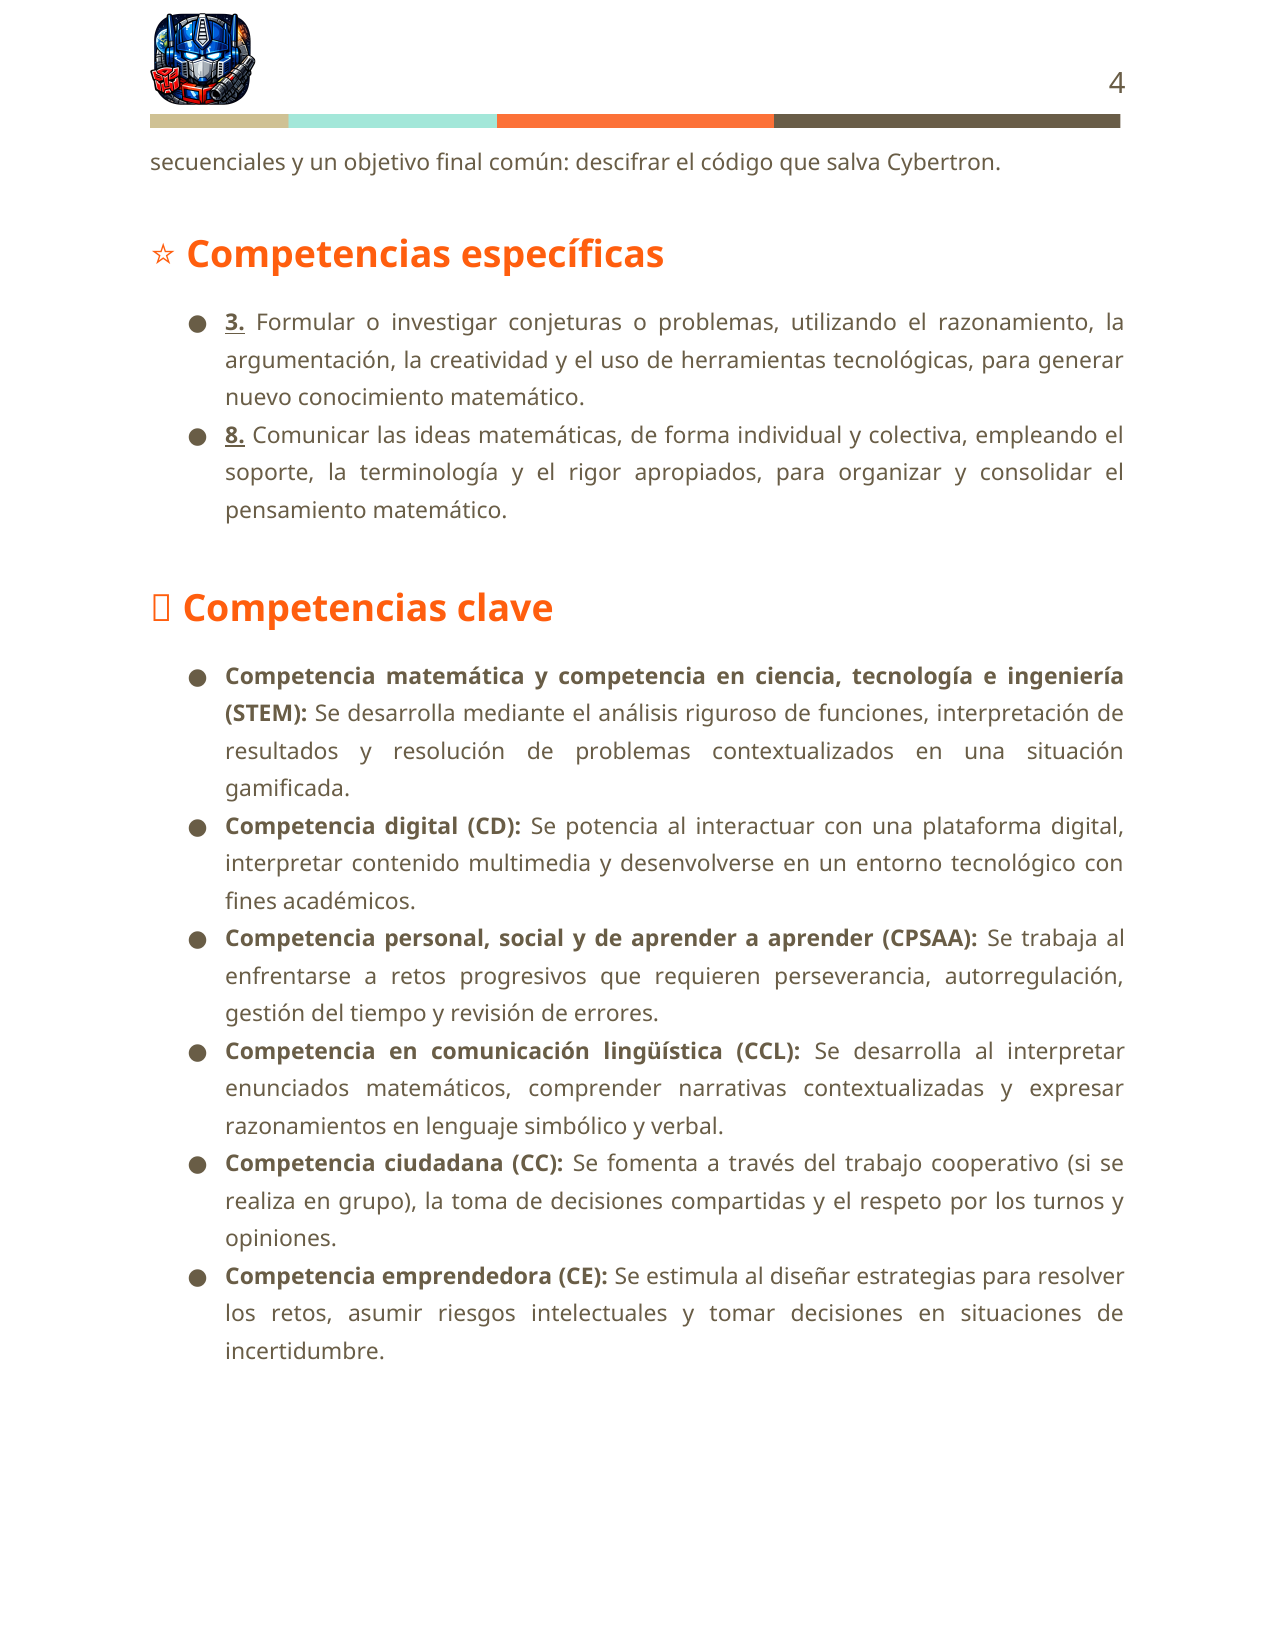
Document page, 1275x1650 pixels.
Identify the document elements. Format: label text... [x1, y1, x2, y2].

subtitle ⭐ Competencias específicas [150, 227, 1125, 278]
list Competencia emprendedora (CE): Se estimula al diseñar estrategias para resolver los retos, asumir riesgos intelectuales y tomar decisiones en situaciones de incertidumbre. [187, 1260, 1125, 1366]
list Competencia digital (CD): Se potencia al interactuar con una plataforma digital, interpretar contenido multimedia y desenvolverse en un entorno tecnológico con fines académicos. [187, 810, 1125, 916]
subtitle 🔑 Competencias clave [150, 581, 1125, 632]
picture [150, 13, 256, 105]
list Competencia ciudadana (CC): Se fomenta a través del trabajo cooperativo (si se realiza en grupo), la toma de decisiones compartidas y el respeto por los turnos y opiniones. [187, 1147, 1125, 1254]
list 8. Comunicar las ideas matemáticas, de forma individual y colectiva, empleando el soporte, la terminología y el rigor apropiados, para organizar y consolidar el pensamiento matemático. [187, 418, 1125, 525]
list Competencia en comunicación lingüística (CCL): Se desarrolla al interpretar enunciados matemáticos, comprender narrativas contextualizadas y expresar razonamientos en lenguaje simbólico y verbal. [187, 1035, 1125, 1141]
text secuenciales y un objetivo final común: descifrar el código que salva Cybertron. [150, 146, 1125, 177]
picture [150, 114, 1121, 128]
list 3. Formular o investigar conjeturas o problemas, utilizando el razonamiento, la argumentación, la creatividad y el uso de herramientas tecnológicas, para generar nuevo conocimiento matemático. [187, 306, 1125, 412]
list Competencia matemática y competencia en ciencia, tecnología e ingeniería (STEM): Se desarrolla mediante el análisis riguroso de funciones, interpretación de resultados y resolución de problemas contextualizados en una situación gamificada. [187, 660, 1125, 804]
list Competencia personal, social y de aprender a aprender (CPSAA): Se trabaja al enfrentarse a retos progresivos que requieren perseverancia, autorregulación, gestión del tiempo y revisión de errores. [187, 922, 1125, 1029]
